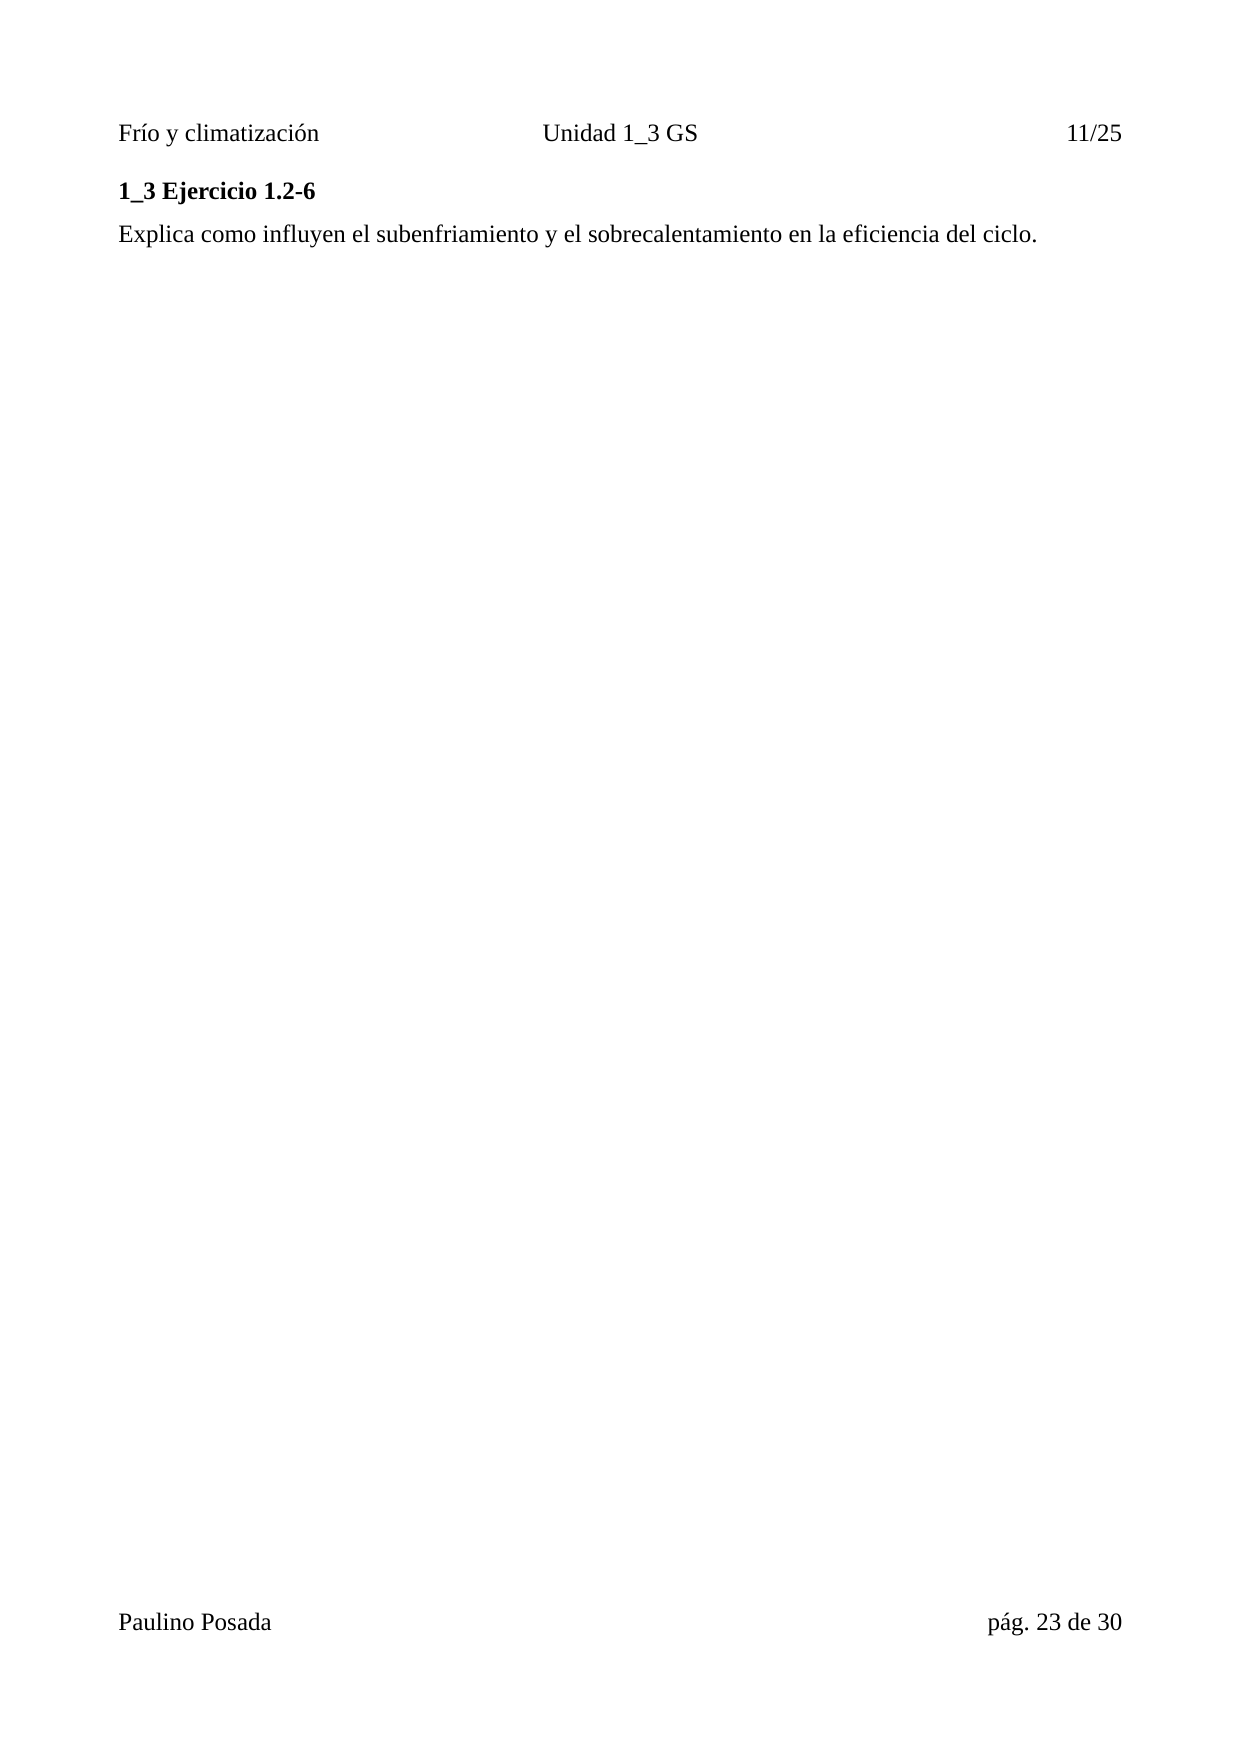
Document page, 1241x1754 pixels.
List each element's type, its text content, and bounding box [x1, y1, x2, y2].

text Explica como influyen el subenfriamiento y el sobrecalentamiento en la eficiencia del ciclo. [118, 219, 1122, 248]
text 1_3 Ejercicio 1.2-6 [118, 176, 1122, 205]
